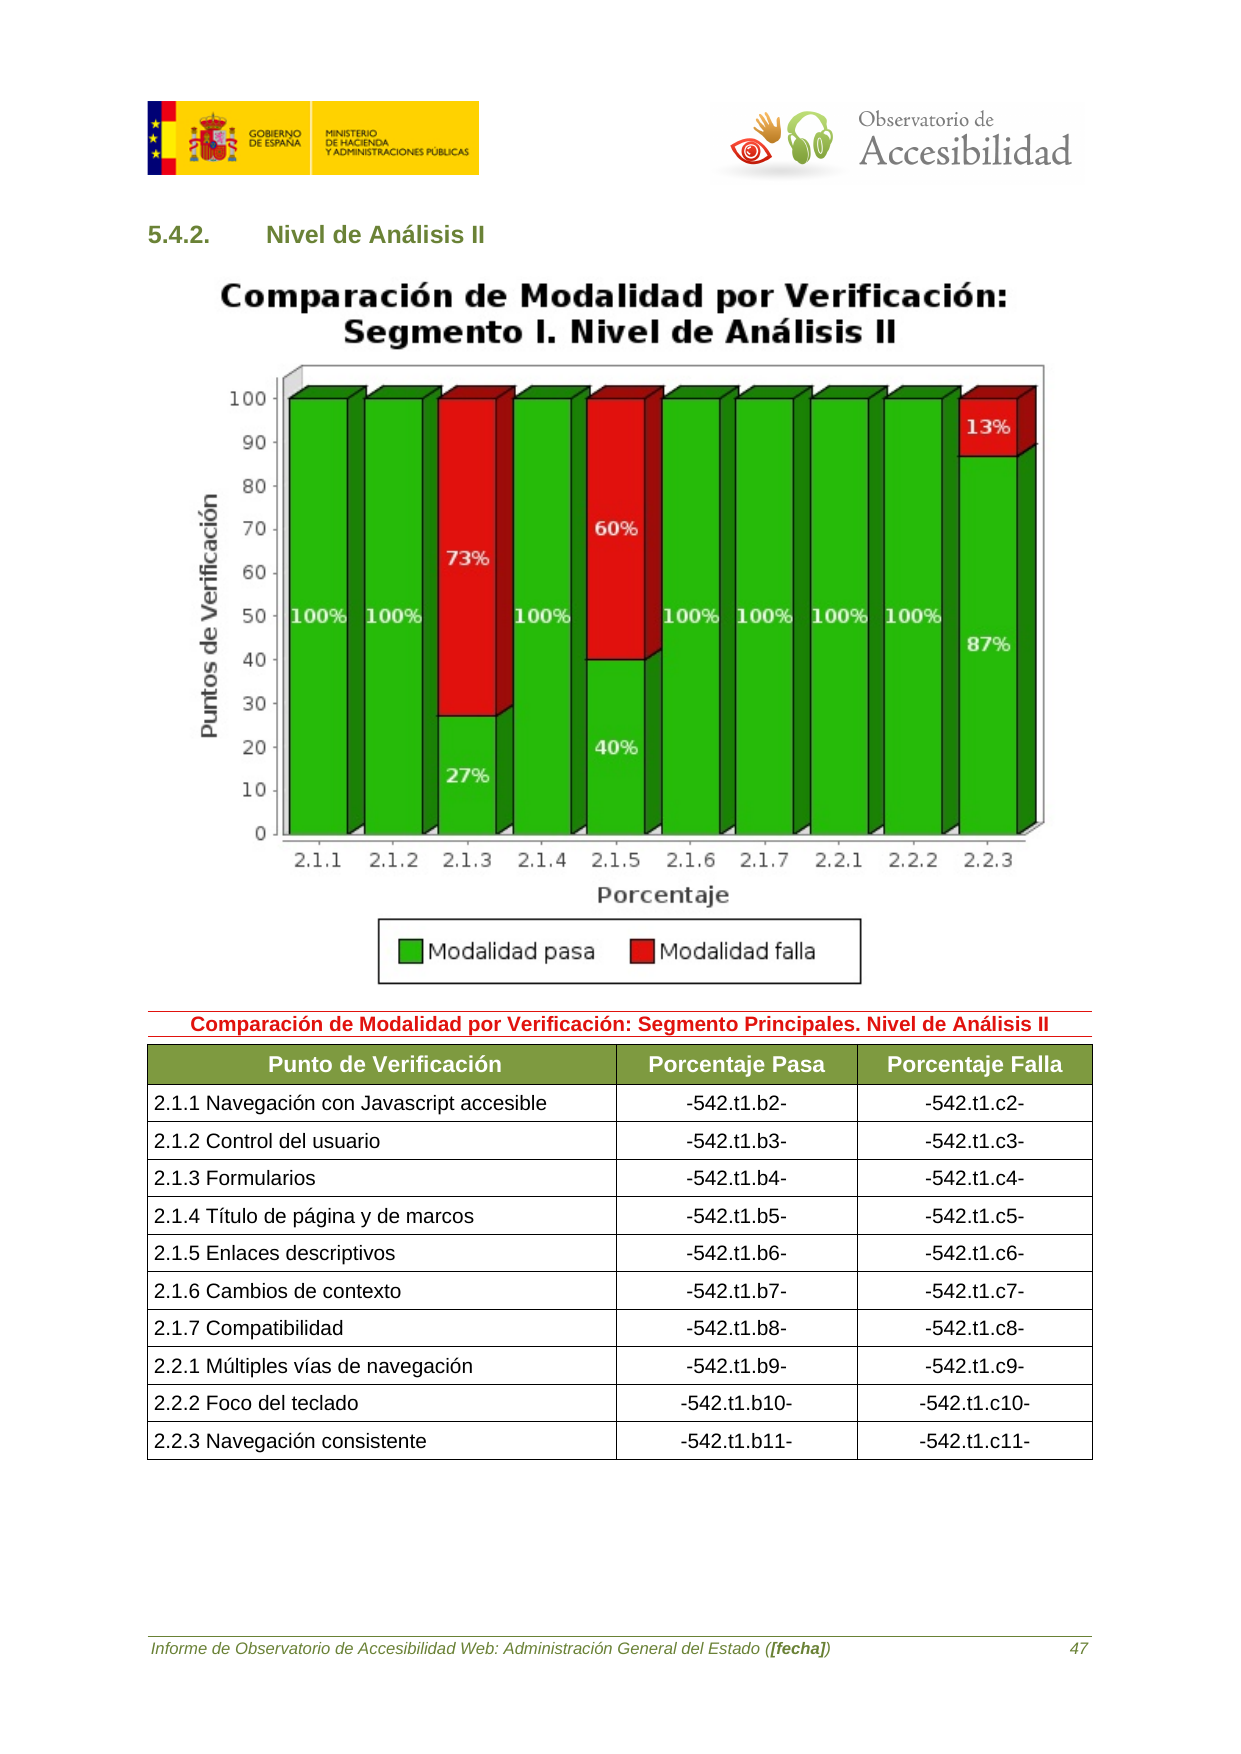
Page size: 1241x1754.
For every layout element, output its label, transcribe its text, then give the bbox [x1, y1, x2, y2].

table_cell -542.t1.c9- [858, 1347, 1092, 1384]
table_cell -542.t1.b4- [617, 1160, 857, 1196]
table_header Porcentaje Pasa [617, 1045, 857, 1084]
table_cell 2.1.1 Navegación con Javascript accesible [148, 1085, 616, 1121]
table_cell 2.1.6 Cambios de contexto [148, 1272, 616, 1309]
table_cell 2.1.4 Título de página y de marcos [148, 1197, 616, 1234]
table_cell -542.t1.c10- [858, 1385, 1092, 1421]
table_cell 2.1.7 Compatibilidad [148, 1310, 616, 1346]
table_cell -542.t1.b5- [617, 1197, 857, 1234]
table_cell -542.t1.c5- [858, 1197, 1092, 1234]
subtitle Nivel de Análisis II [148, 220, 1092, 248]
table_cell -542.t1.c4- [858, 1160, 1092, 1196]
table_cell -542.t1.b8- [617, 1310, 857, 1346]
table_header Punto de Verificación [148, 1045, 616, 1084]
picture [710, 102, 1086, 185]
text Comparación de Modalidad por Verificación: Segmento Principales. Nivel de Análisis II [148, 1012, 1092, 1036]
table_cell -542.t1.b11- [617, 1422, 857, 1459]
table_cell -542.t1.c8- [858, 1310, 1092, 1346]
table_cell 2.2.1 Múltiples vías de navegación [148, 1347, 616, 1384]
table_cell -542.t1.c7- [858, 1272, 1092, 1309]
table_cell -542.t1.b3- [617, 1122, 857, 1159]
table_header Porcentaje Falla [858, 1045, 1092, 1084]
table_cell -542.t1.c11- [858, 1422, 1092, 1459]
table_cell -542.t1.b7- [617, 1272, 857, 1309]
table_cell 2.2.3 Navegación consistente [148, 1422, 616, 1459]
table_cell 2.1.5 Enlaces descriptivos [148, 1235, 616, 1271]
picture [147, 101, 479, 175]
table_cell -542.t1.c3- [858, 1122, 1092, 1159]
table_cell -542.t1.b9- [617, 1347, 857, 1384]
table_cell 2.2.2 Foco del teclado [148, 1385, 616, 1421]
table_cell 2.1.3 Formularios [148, 1160, 616, 1196]
table_cell -542.t1.b6- [617, 1235, 857, 1271]
table_cell -542.t1.b2- [617, 1085, 857, 1121]
table_cell -542.t1.b10- [617, 1385, 857, 1421]
table_cell -542.t1.c2- [858, 1085, 1092, 1121]
picture [178, 276, 1062, 986]
table_cell 2.1.2 Control del usuario [148, 1122, 616, 1159]
table_cell -542.t1.c6- [858, 1235, 1092, 1271]
